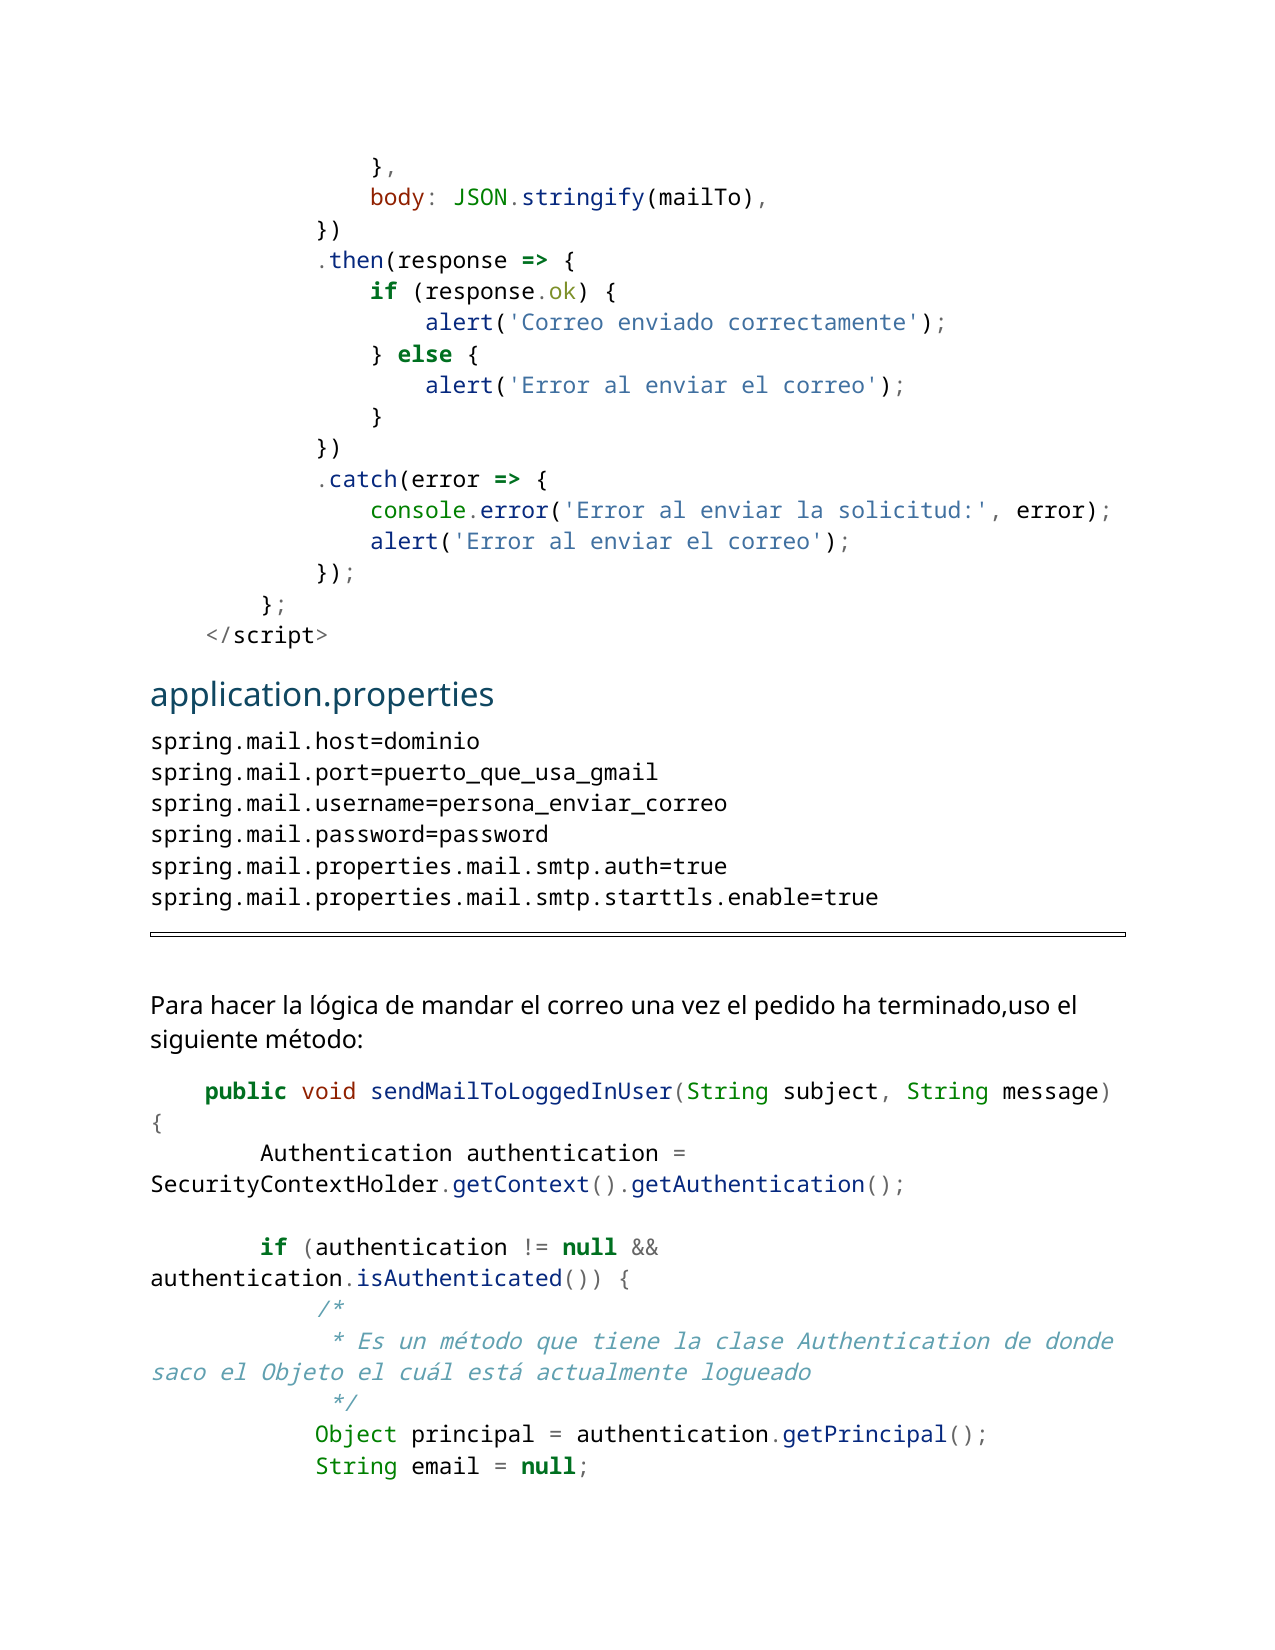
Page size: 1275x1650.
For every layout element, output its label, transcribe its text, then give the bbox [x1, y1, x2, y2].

text Para hacer la lógica de mandar el correo una vez el pedido ha terminado,uso el siguiente método: [150, 988, 1125, 1056]
text spring.mail.host=dominio spring.mail.port=puerto_que_usa_gmail spring.mail.username=persona_enviar_correo spring.mail.password=password spring.mail.properties.mail.smtp.auth=true spring.mail.properties.mail.smtp.starttls.enable=true [150, 724, 1125, 912]
text public void sendMailToLoggedInUser(String subject, String message) { Authentication authentication = SecurityContextHolder.getContext().getAuthentication(); if (authentication != null && authentication.isAuthenticated()) { /* * Es un método que tiene la clase Authentication de donde saco el Objeto el cuál está actualmente logueado */ Object principal = authentication.getPrincipal(); String email = null; [150, 1075, 1125, 1481]
subtitle application.properties [150, 671, 1125, 716]
text }, body: JSON.stringify(mailTo), }) .then(response => { if (response.ok) { alert('Correo enviado correctamente'); } else { alert('Error al enviar el correo'); } }) .catch(error => { console.error('Error al enviar la solicitud:', error); alert('Error al enviar el correo'); }); }; </script> [150, 150, 1125, 650]
